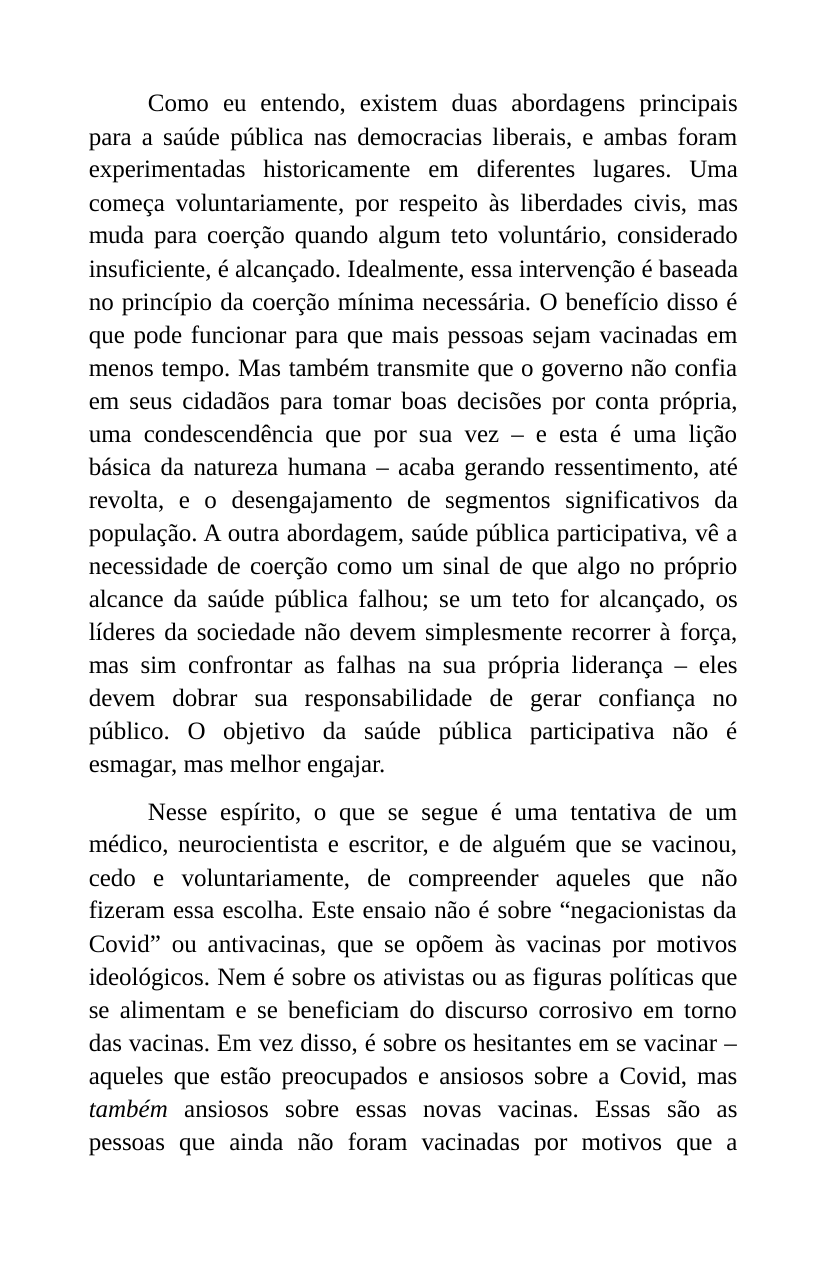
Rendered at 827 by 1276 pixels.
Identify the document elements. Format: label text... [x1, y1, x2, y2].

text Como eu entendo, existem duas abordagens principais para a saúde pública nas democracias liberais, e ambas foram experimentadas historicamente em diferentes lugares. Uma começa voluntariamente, por respeito às liberdades civis, mas muda para coerção quando algum teto voluntário, considerado insuficiente, é alcançado. Idealmente, essa intervenção é baseada no princípio da coerção mínima necessária. O benefício disso é que pode funcionar para que mais pessoas sejam vacinadas em menos tempo. Mas também transmite que o governo não confia em seus cidadãos para tomar boas decisões por conta própria, uma condescendência que por sua vez – e esta é uma lição básica da natureza humana – acaba gerando ressentimento, até revolta, e o desengajamento de segmentos significativos da população. A outra abordagem, saúde pública participativa, vê a necessidade de coerção como um sinal de que algo no próprio alcance da saúde pública falhou; se um teto for alcançado, os líderes da sociedade não devem simplesmente recorrer à força, mas sim confrontar as falhas na sua própria liderança – eles devem dobrar sua responsabilidade de gerar confiança no público. O objetivo da saúde pública participativa não é esmagar, mas melhor engajar. [88, 88, 738, 778]
text Nesse espírito, o que se segue é uma tentativa de um médico, neurocientista e escritor, e de alguém que se vacinou, cedo e voluntariamente, de compreender aqueles que não fizeram essa escolha. Este ensaio não é sobre “negacionistas da Covid” ou antivacinas, que se opõem às vacinas por motivos ideológicos. Nem é sobre os ativistas ou as figuras políticas que se alimentam e se beneficiam do discurso corrosivo em torno das vacinas. Em vez disso, é sobre os hesitantes em se vacinar – aqueles que estão preocupados e ansiosos sobre a Covid, mas também ansiosos sobre essas novas vacinas. Essas são as pessoas que ainda não foram vacinadas por motivos que a [88, 797, 738, 1156]
